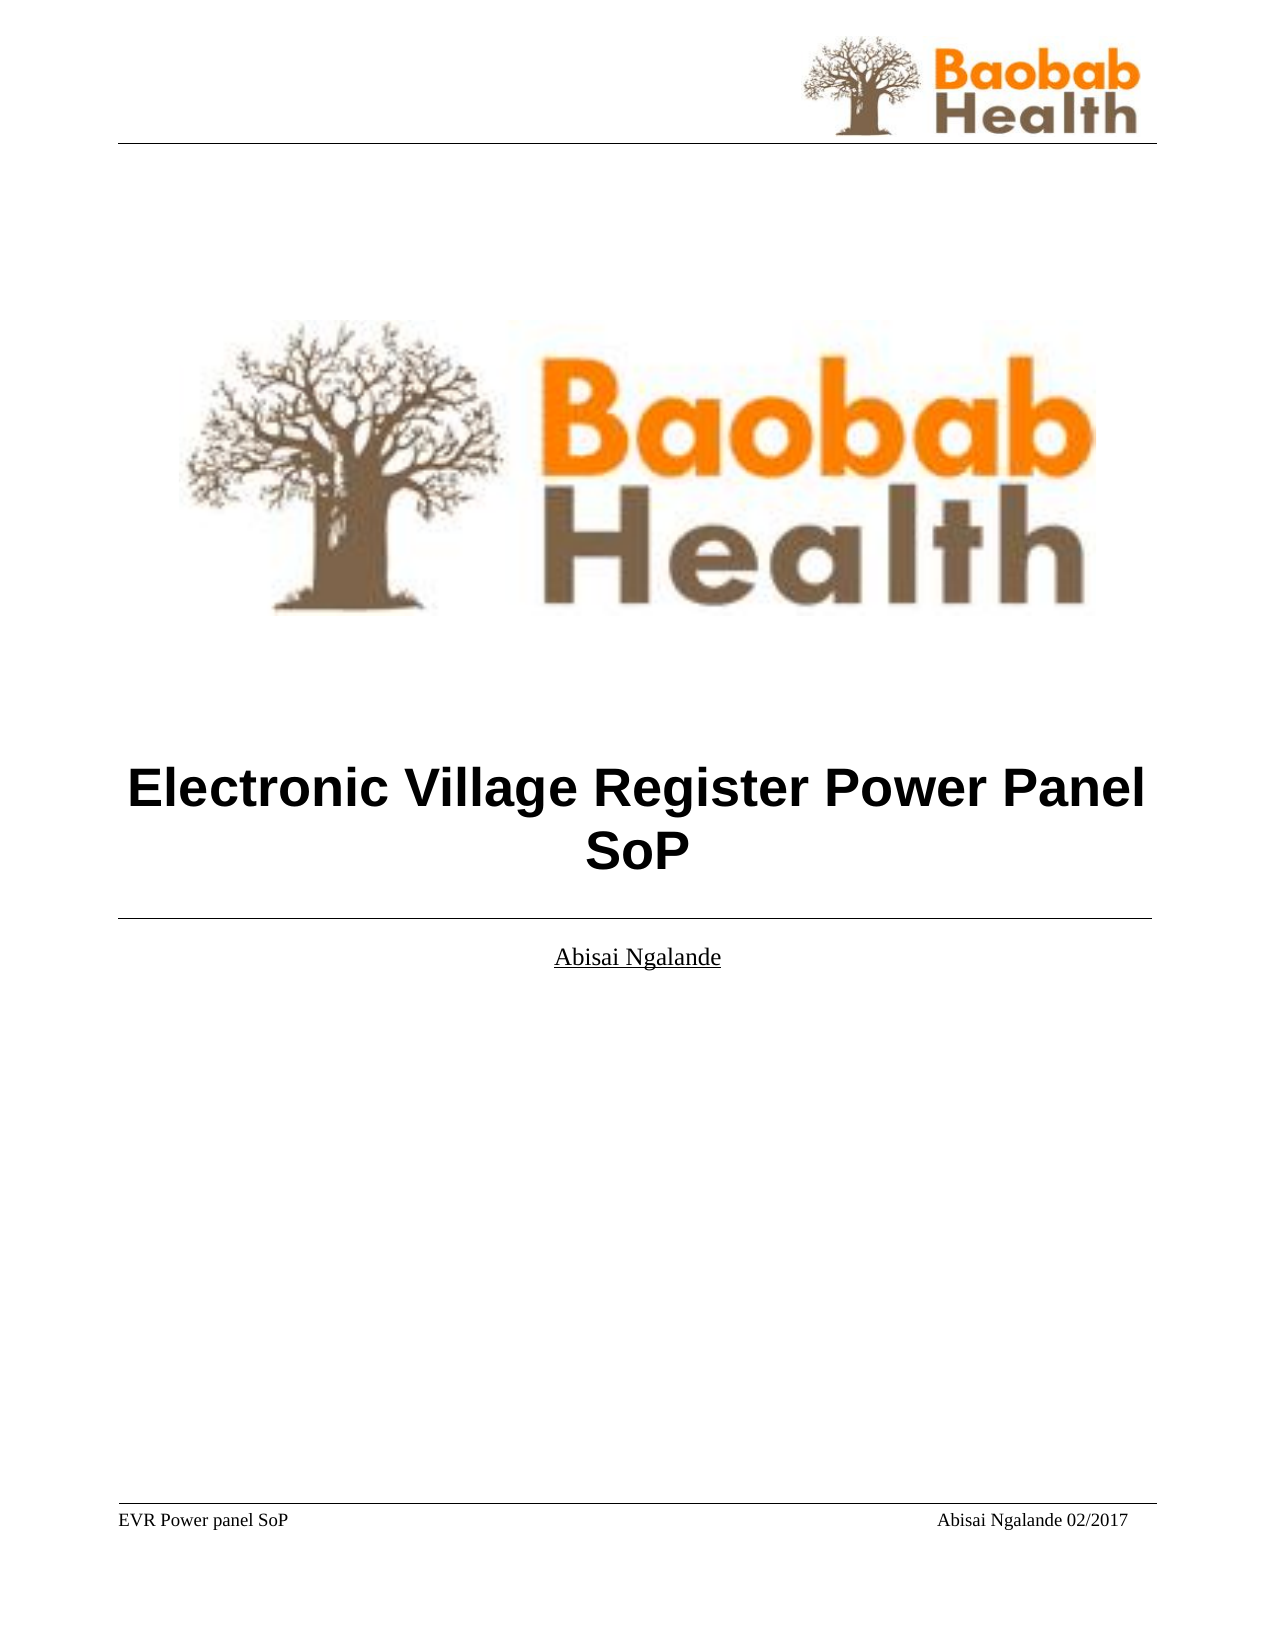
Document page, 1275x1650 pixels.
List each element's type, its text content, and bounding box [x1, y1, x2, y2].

text Abisai Ngalande [118, 942, 1157, 971]
picture [178, 320, 1097, 616]
picture [801, 36, 1141, 137]
title Electronic Village Register Power Panel SoP [118, 756, 1157, 881]
